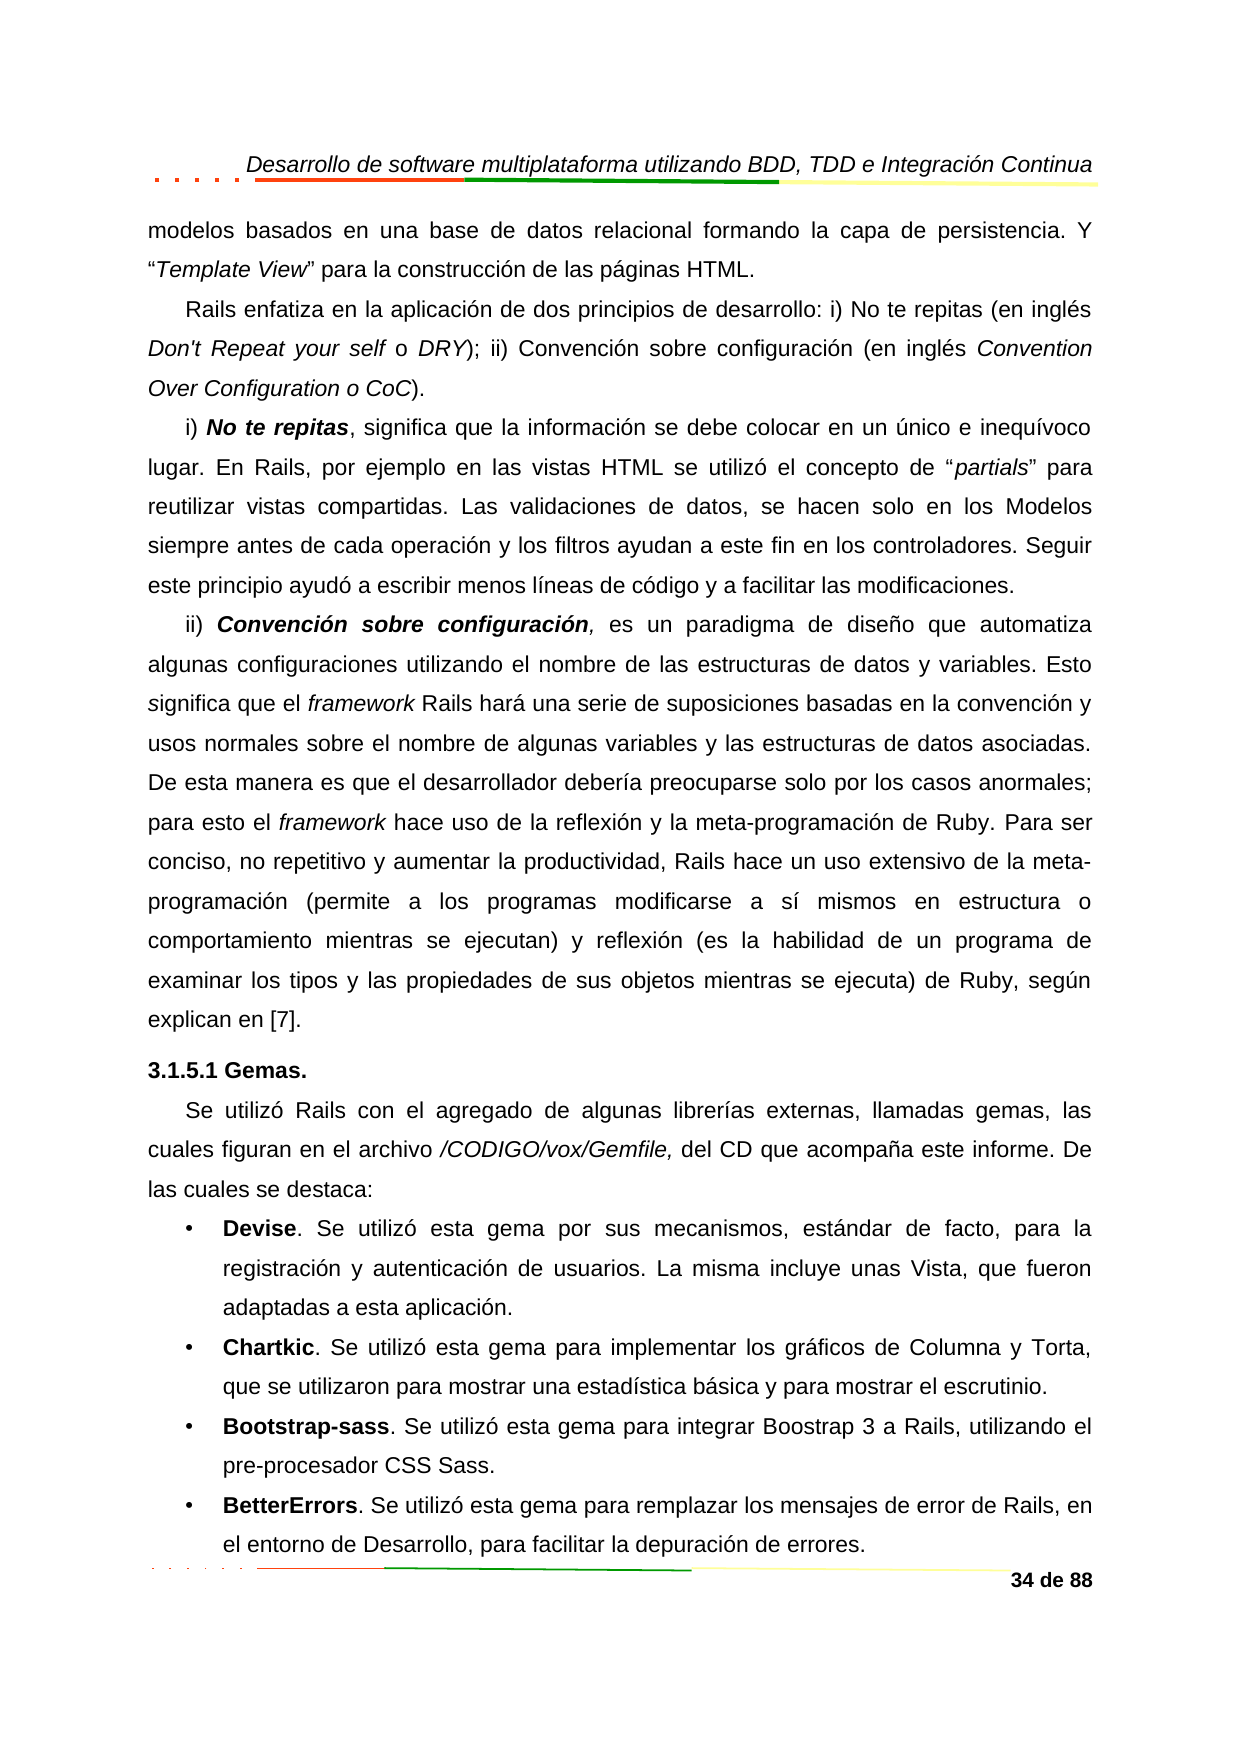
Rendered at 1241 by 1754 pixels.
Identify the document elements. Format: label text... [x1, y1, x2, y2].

list Bootstrap-sass. Se utilizó esta gema para integrar Boostrap 3 a Rails, utilizando el pre-procesador CSS Sass. [185, 1413, 1093, 1478]
list Chartkic. Se utilizó esta gema para implementar los gráficos de Columna y Torta, que se utilizaron para mostrar una estadística básica y para mostrar el escrutinio. [185, 1334, 1093, 1399]
text Rails enfatiza en la aplicación de dos principios de desarrollo: i) No te repitas (en inglés Don't Repeat your self o DRY); ii) Convención sobre configuración (en inglés Convention Over Configuration o CoC). [148, 296, 1093, 401]
text i) No te repitas, significa que la información se debe colocar en un único e inequívoco lugar. En Rails, por ejemplo en las vistas HTML se utilizó el concepto de “partials” para reutilizar vistas compartidas. Las validaciones de datos, se hacen solo en los Modelos siempre antes de cada operación y los filtros ayudan a este fin en los controladores. Seguir este principio ayudó a escribir menos líneas de código y a facilitar las modificaciones. [148, 414, 1093, 598]
text 3.1.5.1 Gemas. [148, 1057, 1093, 1084]
list BetterErrors. Se utilizó esta gema para remplazar los mensajes de error de Rails, en el entorno de Desarrollo, para facilitar la depuración de errores. [185, 1492, 1093, 1557]
text ii) Convención sobre configuración, es un paradigma de diseño que automatiza algunas configuraciones utilizando el nombre de las estructuras de datos y variables. Esto significa que el framework Rails hará una serie de suposiciones basadas en la convención y usos normales sobre el nombre de algunas variables y las estructuras de datos asociadas. De esta manera es que el desarrollador debería preocuparse solo por los casos anormales; para esto el framework hace uso de la reflexión y la meta-programación de Ruby. Para ser conciso, no repetitivo y aumentar la productividad, Rails hace un uso extensivo de la meta-programación (permite a los programas modificarse a sí mismos en estructura o comportamiento mientras se ejecutan) y reflexión (es la habilidad de un programa de examinar los tipos y las propiedades de sus objetos mientras se ejecuta) de Ruby, según explican en [7]. [148, 611, 1093, 1032]
text modelos basados en una base de datos relacional formando la capa de persistencia. Y “Template View” para la construcción de las páginas HTML. [148, 217, 1093, 282]
text Se utilizó Rails con el agregado de algunas librerías externas, llamadas gemas, las cuales figuran en el archivo /CODIGO/vox/Gemfile, del CD que acompaña este informe. De las cuales se destaca: [148, 1097, 1093, 1202]
list Devise. Se utilizó esta gema por sus mecanismos, estándar de facto, para la registración y autenticación de usuarios. La misma incluye unas Vista, que fueron adaptadas a esta aplicación. [185, 1215, 1093, 1321]
